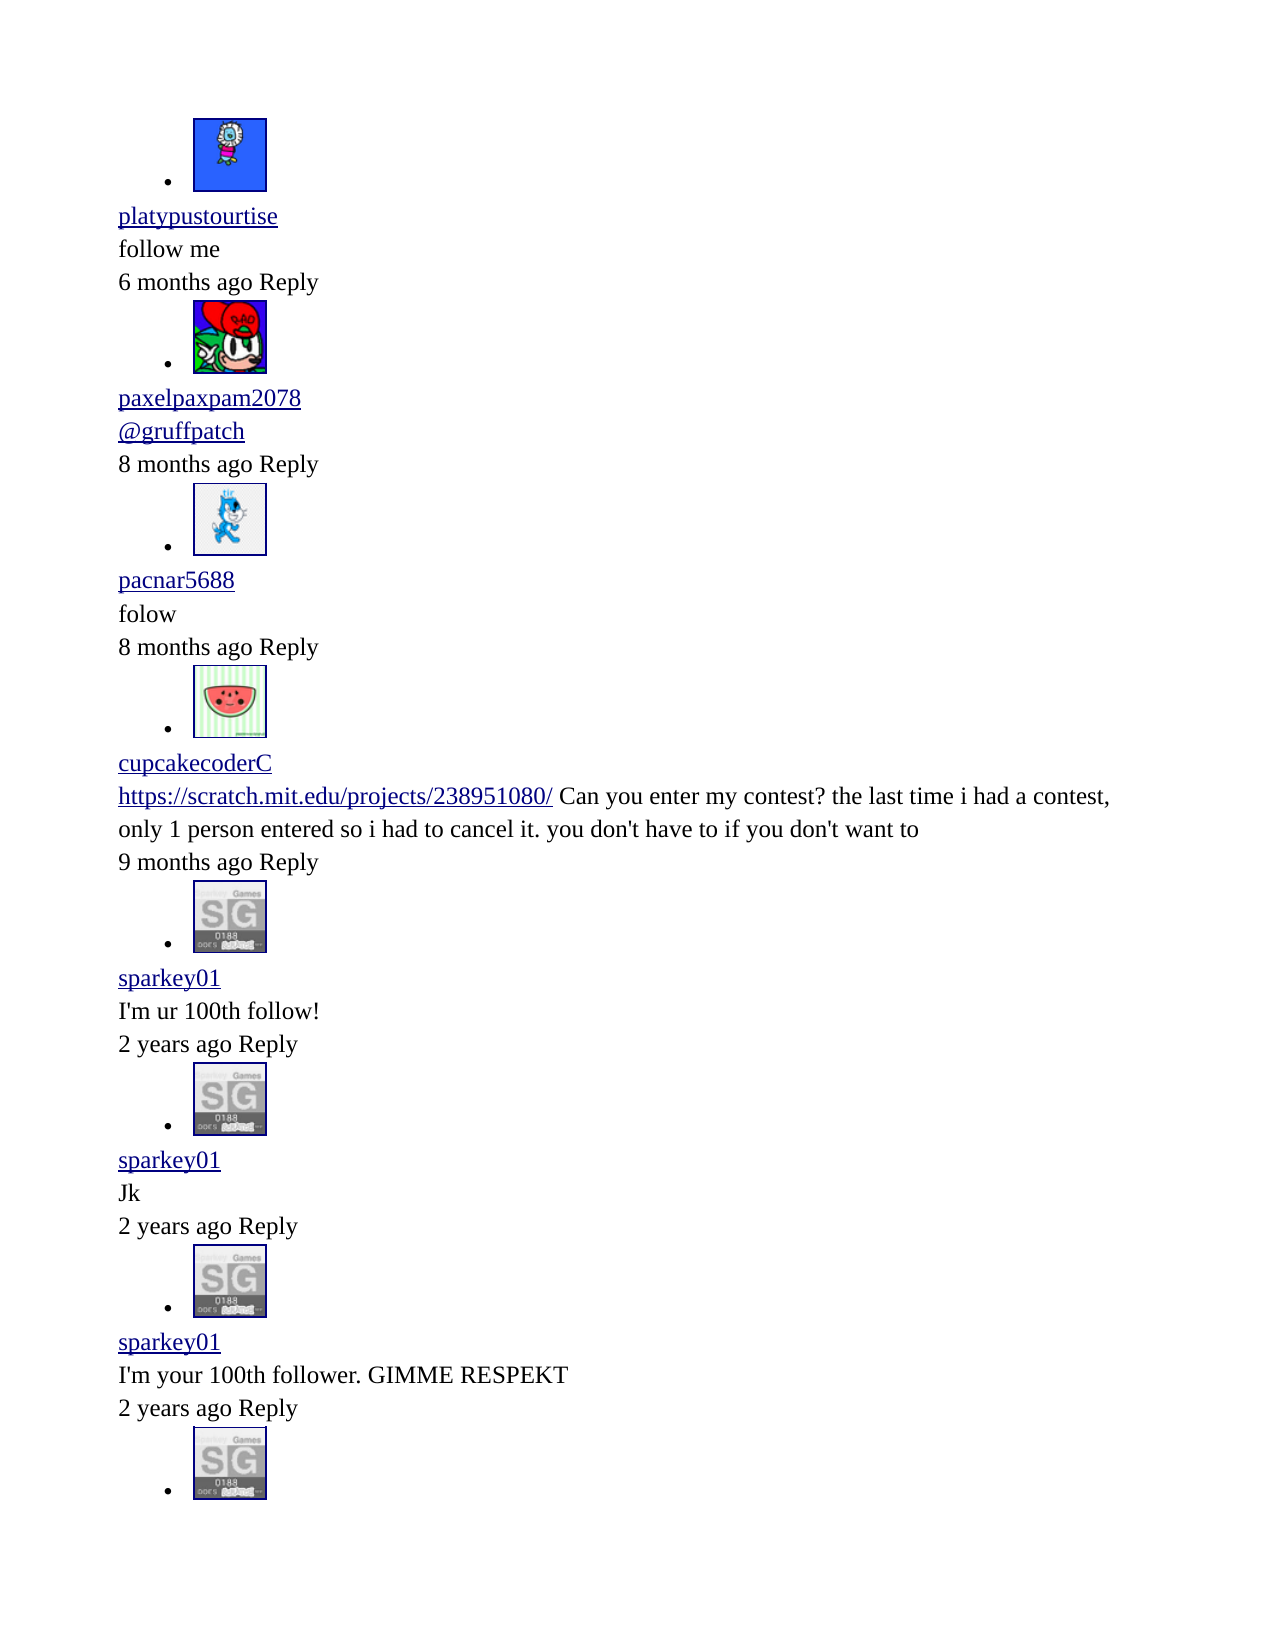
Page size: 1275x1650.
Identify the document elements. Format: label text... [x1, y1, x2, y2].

text 8 months ago Reply [118, 449, 1157, 478]
picture [195, 484, 265, 554]
text 8 months ago Reply [118, 632, 1157, 660]
text 2 years ago Reply [118, 1029, 1157, 1058]
picture [195, 302, 265, 372]
text @gruffpatch [118, 416, 1157, 445]
picture [195, 666, 265, 737]
text sparkey01 [118, 1327, 1157, 1356]
picture [195, 120, 265, 190]
picture [195, 1064, 265, 1134]
text 2 years ago Reply [118, 1393, 1157, 1422]
text follow me [118, 234, 1157, 263]
picture [195, 1246, 265, 1316]
picture [195, 1428, 265, 1498]
text platypustourtise [118, 201, 1157, 230]
text Jk [118, 1178, 1157, 1207]
text I'm ur 100th follow! [118, 996, 1157, 1025]
text https://scratch.mit.edu/projects/238951080/ Can you enter my contest? the last time i had a contest, only 1 person entered so i had to cancel it. you don't have to if you don't want to [118, 781, 1157, 843]
picture [195, 882, 265, 952]
text 9 months ago Reply [118, 847, 1157, 876]
text 6 months ago Reply [118, 267, 1157, 296]
text pacnar5688 [118, 566, 1157, 594]
text I'm your 100th follower. GIMME RESPEKT [118, 1360, 1157, 1389]
text 2 years ago Reply [118, 1211, 1157, 1240]
text folow [118, 599, 1157, 627]
text sparkey01 [118, 1145, 1157, 1174]
text paxelpaxpam2078 [118, 383, 1157, 412]
text cupcakecoderC [118, 748, 1157, 777]
text sparkey01 [118, 963, 1157, 992]
